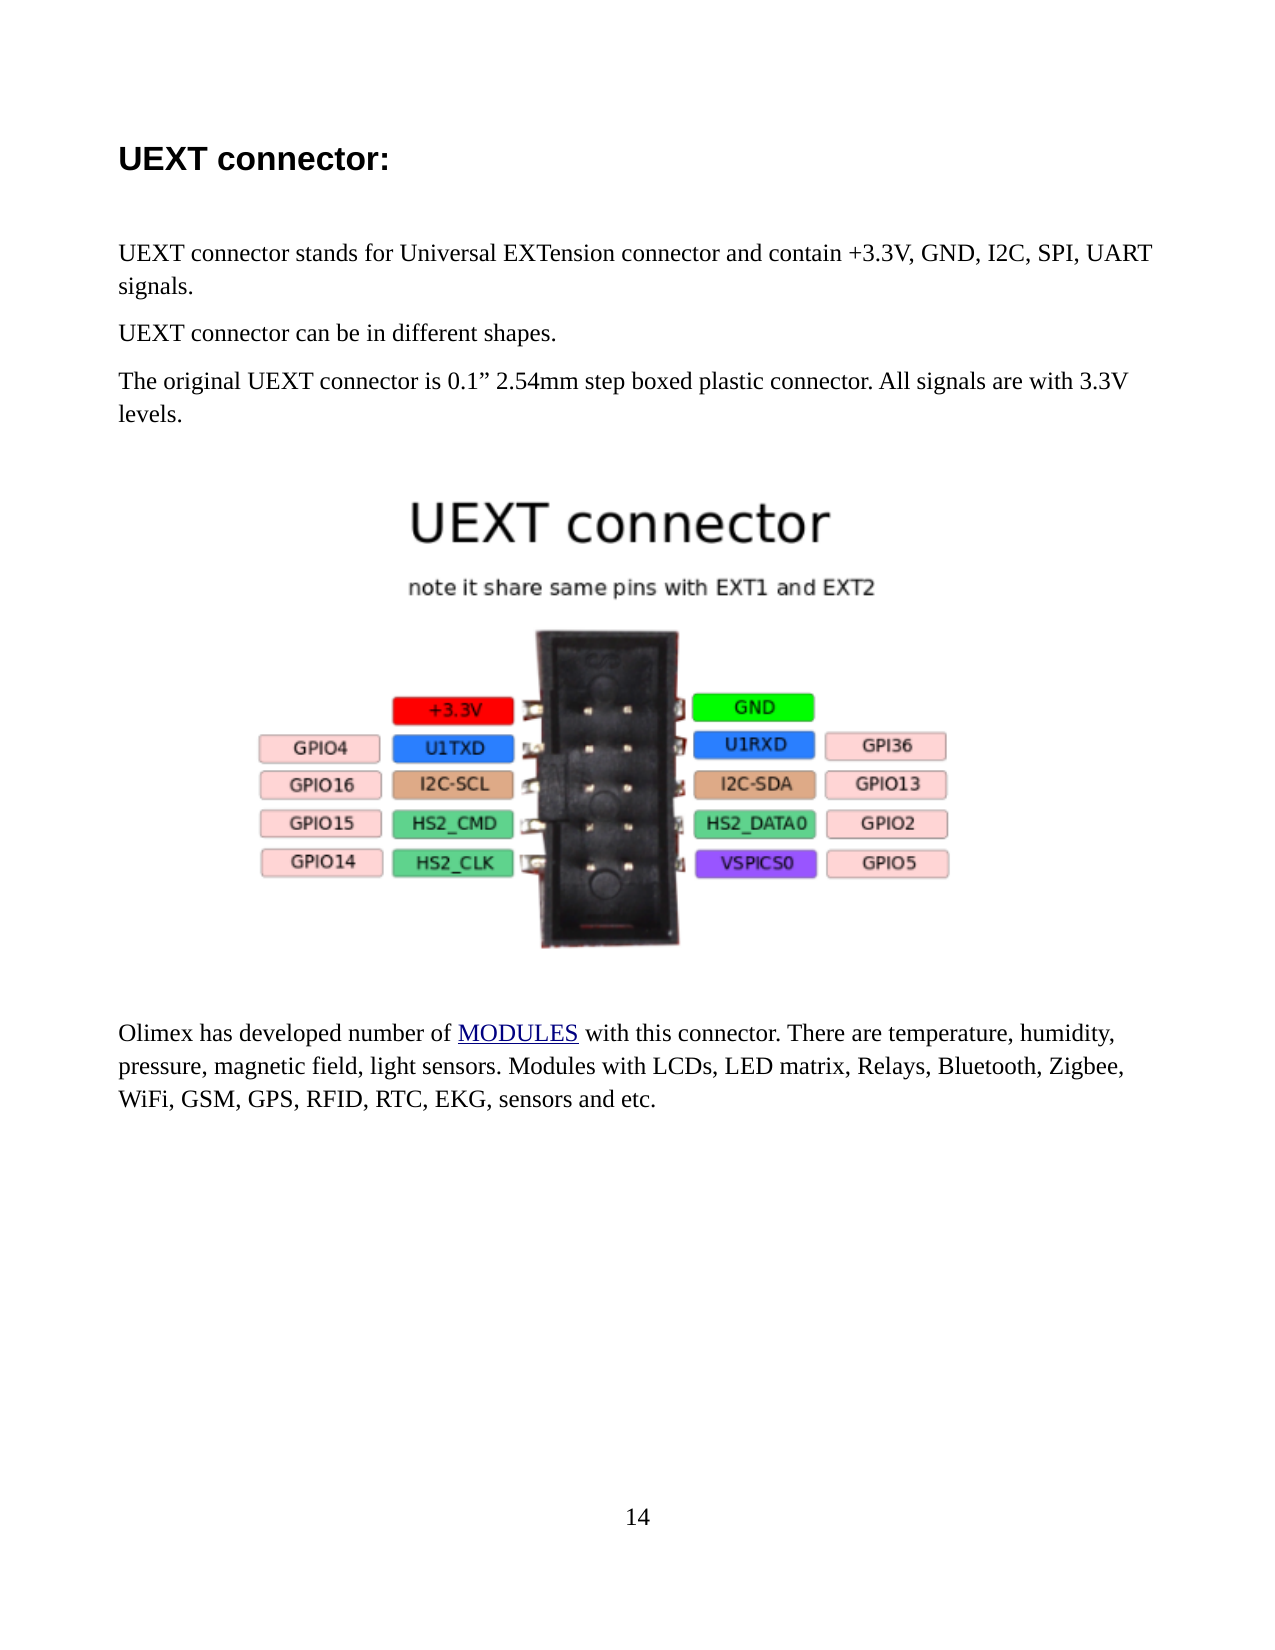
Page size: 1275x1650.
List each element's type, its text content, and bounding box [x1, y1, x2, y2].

text UEXT connector can be in different shapes. [118, 318, 1157, 347]
text The original UEXT connector is 0.1” 2.54mm step boxed plastic connector. All signals are with 3.3V levels. [118, 366, 1157, 428]
text UEXT connector stands for Universal EXTension connector and contain +3.3V, GND, I2C, SPI, UART signals. [118, 238, 1157, 299]
subtitle UEXT connector: [118, 139, 1157, 178]
picture [240, 472, 986, 966]
text Olimex has developed number of MODULES with this connector. There are temperature, humidity, pressure, magnetic field, light sensors. Modules with LCDs, LED matrix, Relays, Bluetooth, Zigbee, WiFi, GSM, GPS, RFID, RTC, EKG, sensors and etc. [118, 1018, 1157, 1113]
